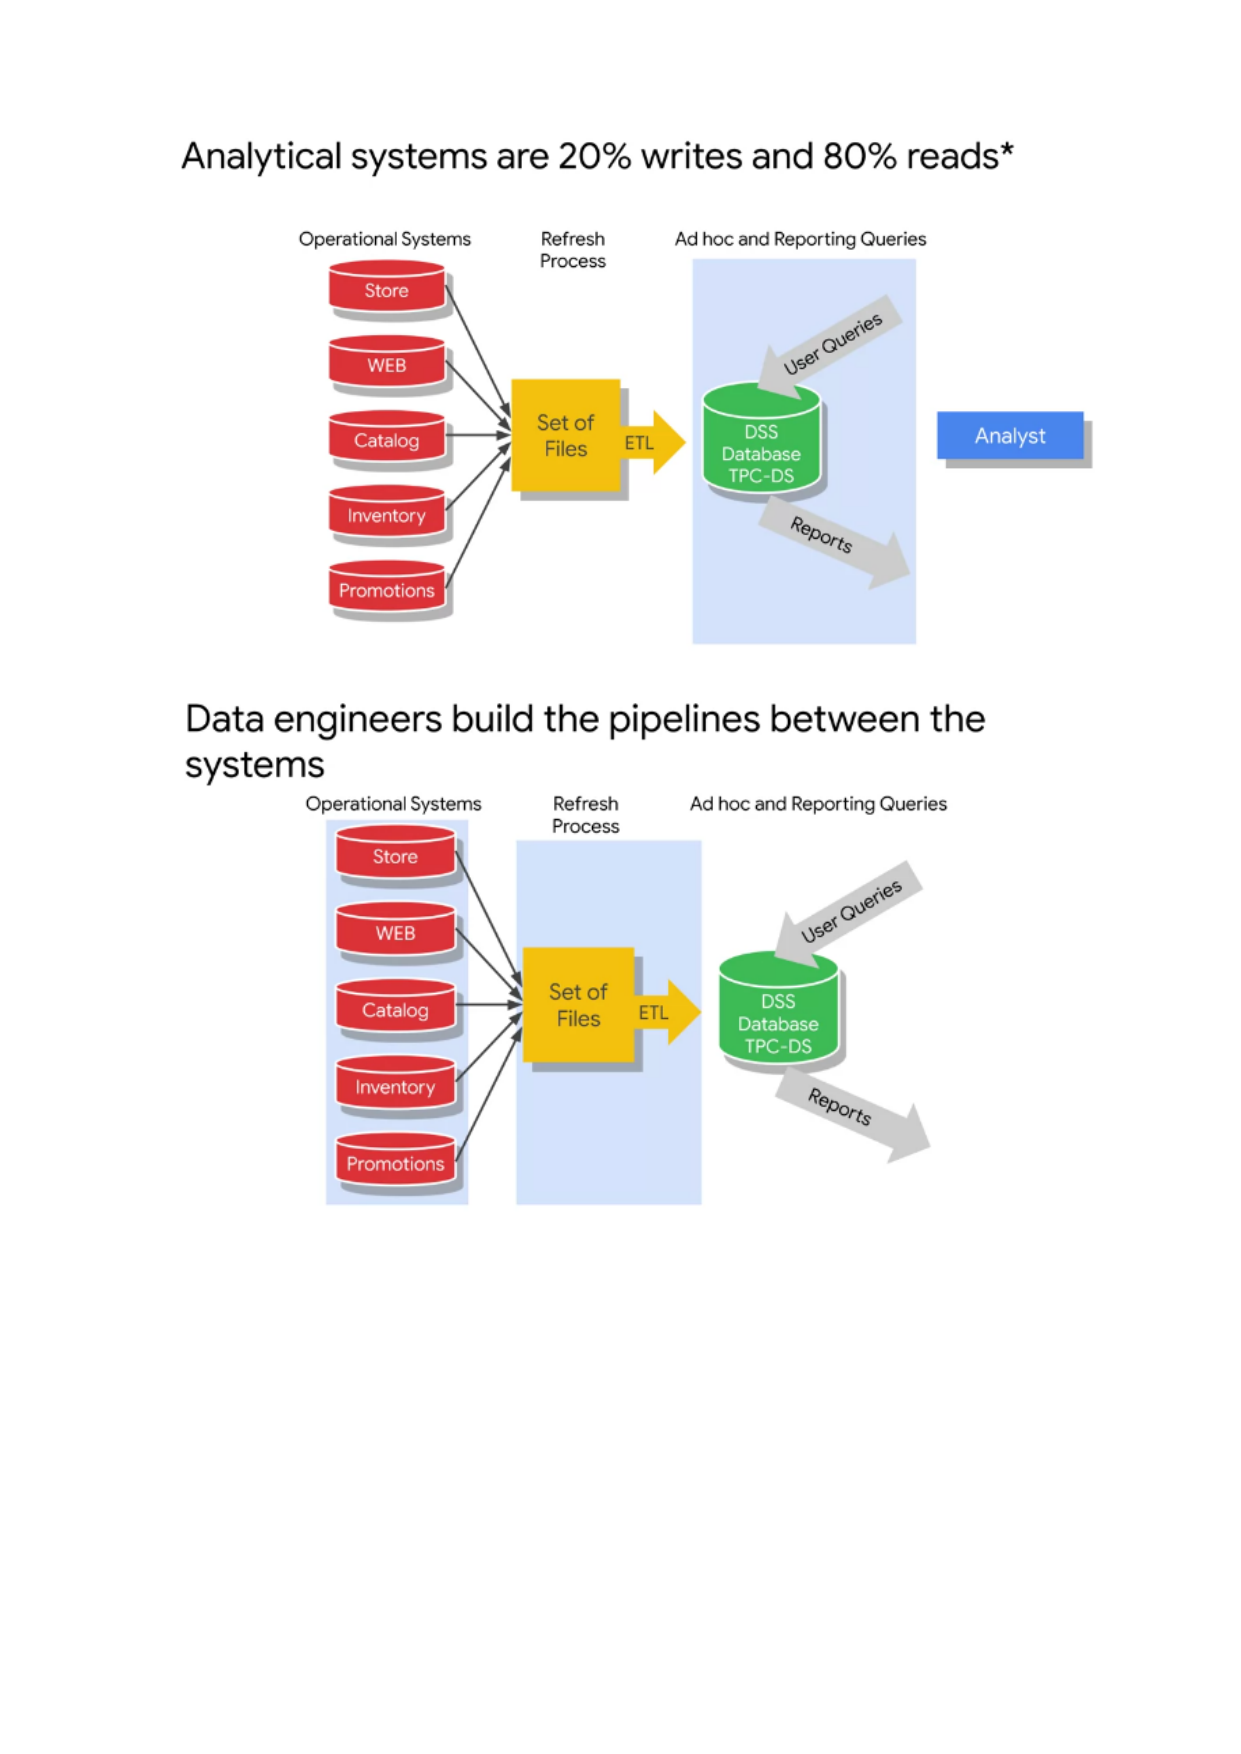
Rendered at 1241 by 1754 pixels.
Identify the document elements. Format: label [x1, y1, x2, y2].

picture [118, 118, 1123, 656]
picture [118, 684, 1123, 1224]
